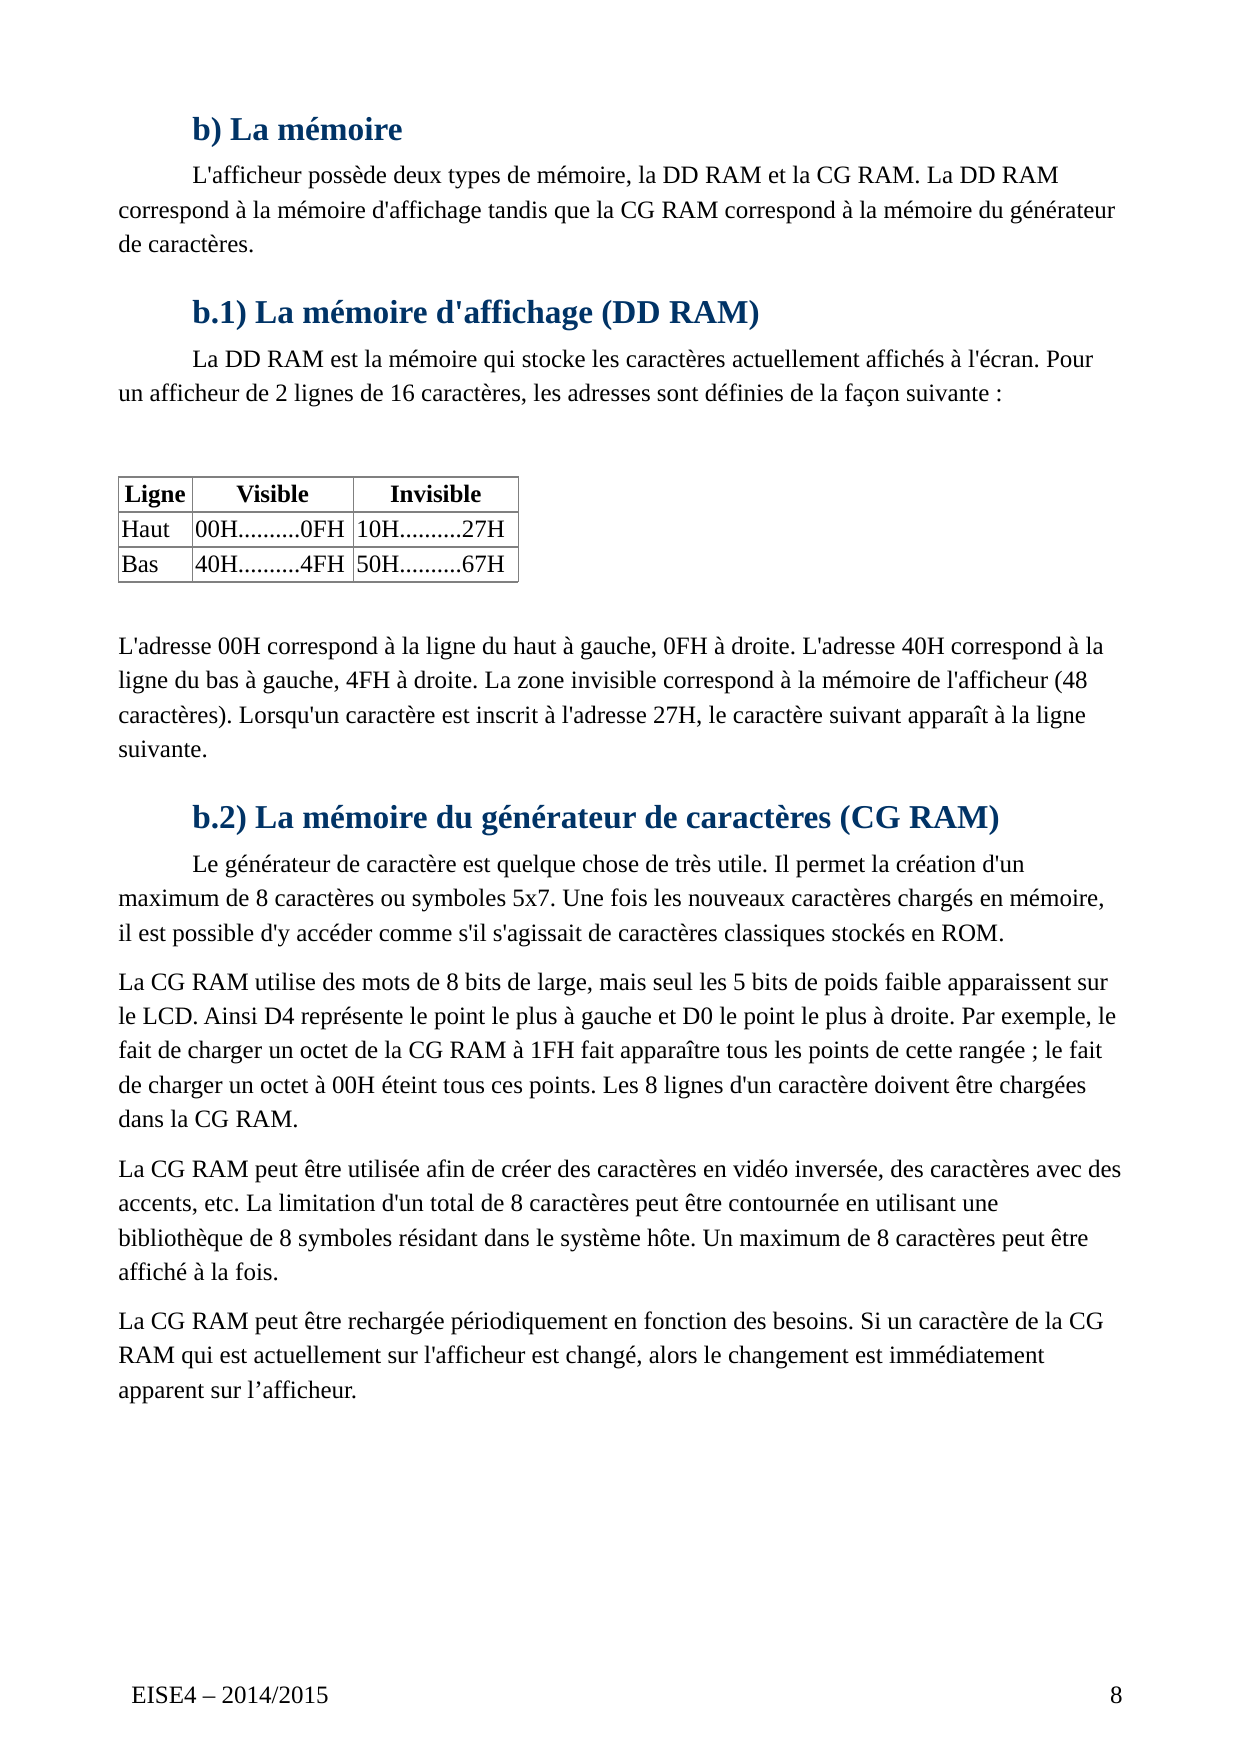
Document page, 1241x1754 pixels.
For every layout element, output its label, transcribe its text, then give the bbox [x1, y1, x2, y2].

table_cell Haut [119, 513, 192, 546]
text La DD RAM est la mémoire qui stocke les caractères actuellement affichés à l'écran. Pour un afficheur de 2 lignes de 16 caractères, les adresses sont définies de la façon suivante : [118, 344, 1122, 407]
text L'adresse 00H correspond à la ligne du haut à gauche, 0FH à droite. L'adresse 40H correspond à la ligne du bas à gauche, 4FH à droite. La zone invisible correspond à la mémoire de l'afficheur (48 caractères). Lorsqu'un caractère est inscrit à l'adresse 27H, le caractère suivant apparaît à la ligne suivante. [118, 631, 1122, 763]
text La CG RAM utilise des mots de 8 bits de large, mais seul les 5 bits de poids faible apparaissent sur le LCD. Ainsi D4 représente le point le plus à gauche et D0 le point le plus à droite. Par exemple, le fait de charger un octet de la CG RAM à 1FH fait apparaître tous les points de cette rangée ; le fait de charger un octet à 00H éteint tous ces points. Les 8 lignes d'un caractère doivent être chargées dans la CG RAM. [118, 967, 1122, 1133]
table_header Visible [193, 478, 353, 511]
subtitle b) La mémoire [118, 109, 1122, 148]
table_header Invisible [354, 478, 518, 511]
subtitle b.1) La mémoire d'affichage (DD RAM) [118, 293, 1122, 331]
text Le générateur de caractère est quelque chose de très utile. Il permet la création d'un maximum de 8 caractères ou symboles 5x7. Une fois les nouveaux caractères chargés en mémoire, il est possible d'y accéder comme s'il s'agissait de caractères classiques stockés en ROM. [118, 849, 1122, 946]
subtitle b.2) La mémoire du générateur de caractères (CG RAM) [118, 798, 1122, 836]
table_cell 50H..........67H [354, 548, 518, 581]
table_header Ligne [119, 478, 192, 511]
text La CG RAM peut être utilisée afin de créer des caractères en vidéo inversée, des caractères avec des accents, etc. La limitation d'un total de 8 caractères peut être contournée en utilisant une bibliothèque de 8 symboles résidant dans le système hôte. Un maximum de 8 caractères peut être affiché à la fois. [118, 1154, 1122, 1286]
text La CG RAM peut être rechargée périodiquement en fonction des besoins. Si un caractère de la CG RAM qui est actuellement sur l'afficheur est changé, alors le changement est immédiatement apparent sur l’afficheur. [118, 1306, 1122, 1404]
text L'afficheur possède deux types de mémoire, la DD RAM et la CG RAM. La DD RAM correspond à la mémoire d'affichage tandis que la CG RAM correspond à la mémoire du générateur de caractères. [118, 160, 1122, 258]
table_cell 00H..........0FH [193, 513, 353, 546]
table_cell Bas [119, 548, 192, 581]
table_cell 10H..........27H [354, 513, 518, 546]
table_cell 40H..........4FH [193, 548, 353, 581]
